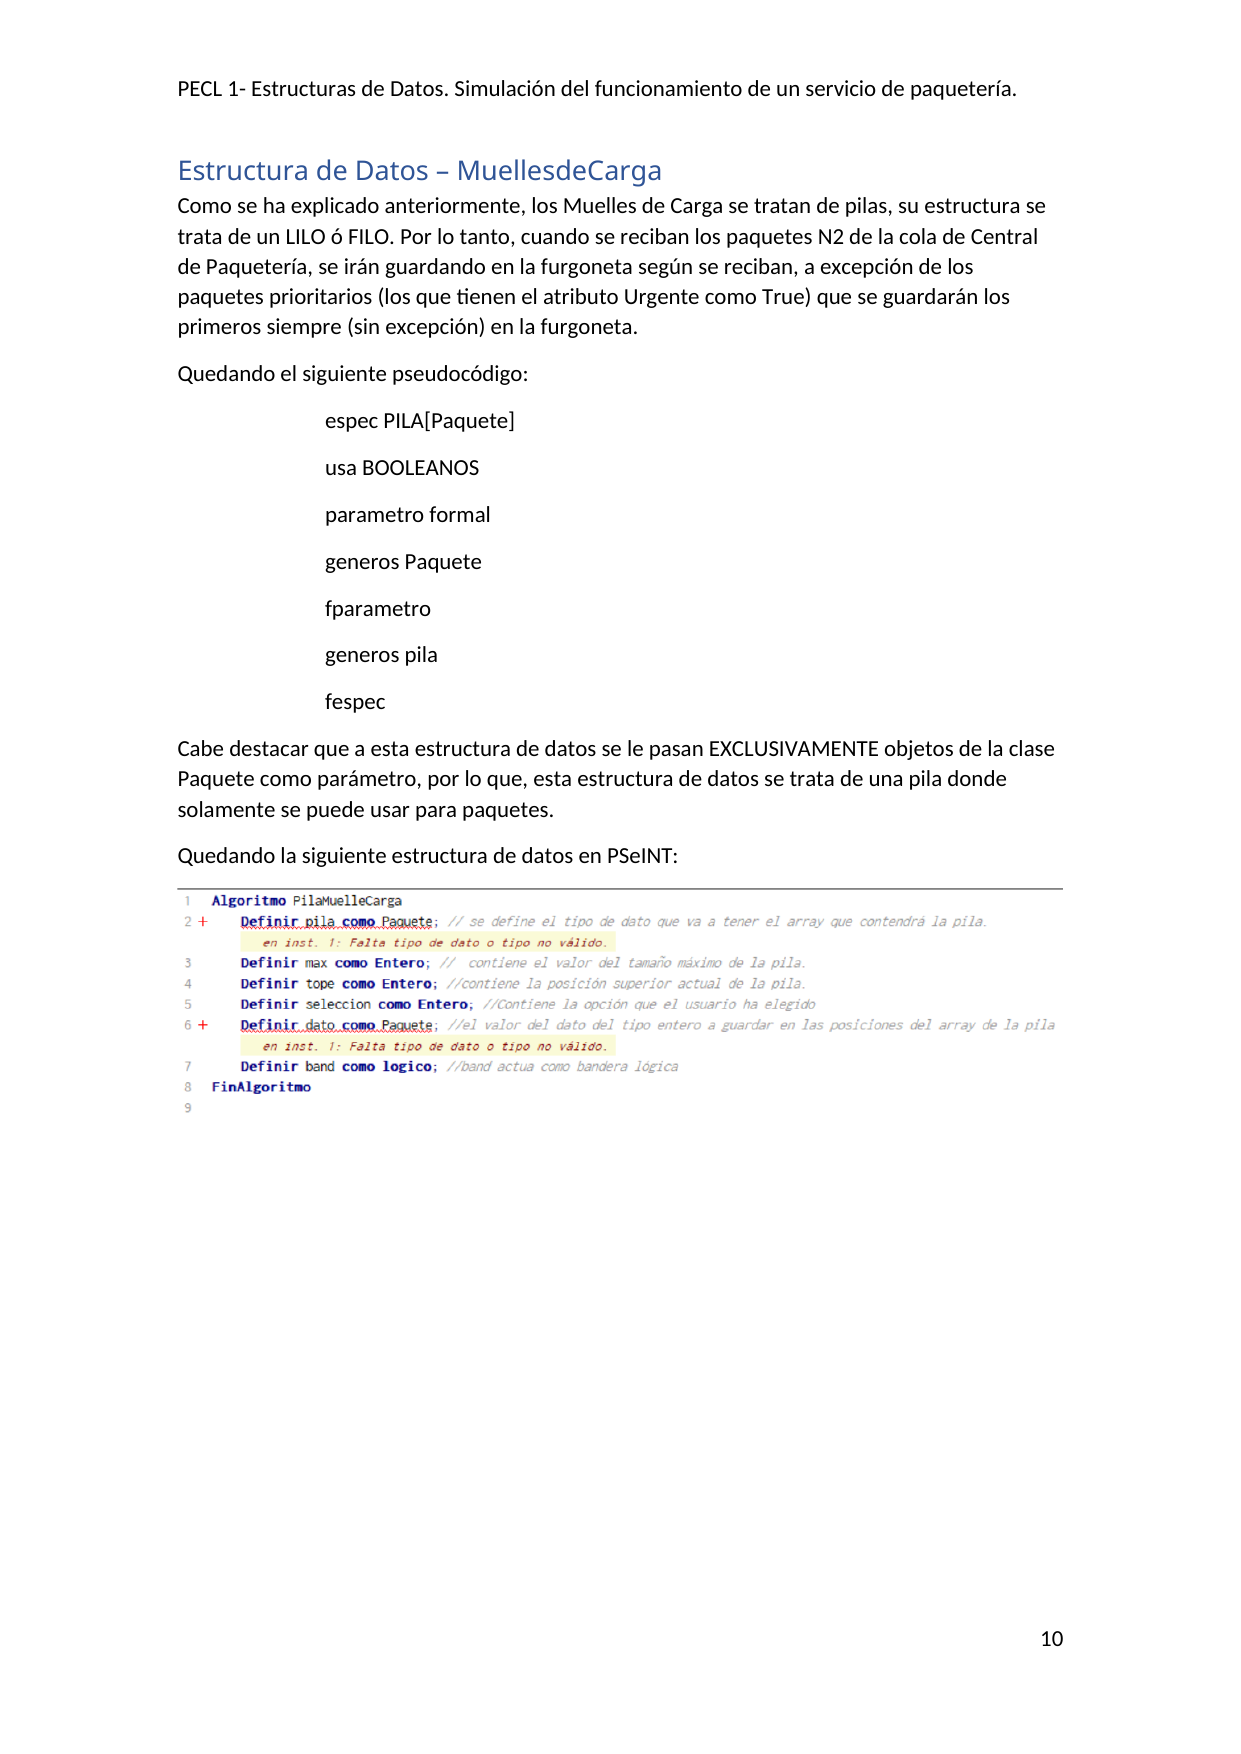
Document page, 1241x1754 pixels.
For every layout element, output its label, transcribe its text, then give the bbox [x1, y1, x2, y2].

subtitle Estructura de Datos – MuellesdeCarga [177, 152, 1063, 189]
text fespec [325, 687, 1063, 715]
text usa BOOLEANOS [325, 453, 1063, 481]
text espec PILA[Paquete] [325, 406, 1063, 434]
text Quedando la siguiente estructura de datos en PSeINT: [177, 842, 1063, 869]
picture [177, 888, 1063, 1115]
text fparametro [325, 594, 1063, 622]
text generos pila [325, 641, 1063, 668]
text parametro formal [325, 500, 1063, 528]
text Como se ha explicado anteriormente, los Muelles de Carga se tratan de pilas, su estructura se trata de un LILO ó FILO. Por lo tanto, cuando se reciban los paquetes N2 de la cola de Central de Paquetería, se irán guardando en la furgoneta según se reciban, a excepción de los paquetes prioritarios (los que tienen el atributo Urgente como True) que se guardarán los primeros siempre (sin excepción) en la furgoneta. [177, 192, 1063, 340]
text Quedando el siguiente pseudocódigo: [177, 359, 1063, 387]
text generos Paquete [325, 547, 1063, 575]
text Cabe destacar que a esta estructura de datos se le pasan EXCLUSIVAMENTE objetos de la clase Paquete como parámetro, por lo que, esta estructura de datos se trata de una pila donde solamente se puede usar para paquetes. [177, 734, 1063, 823]
